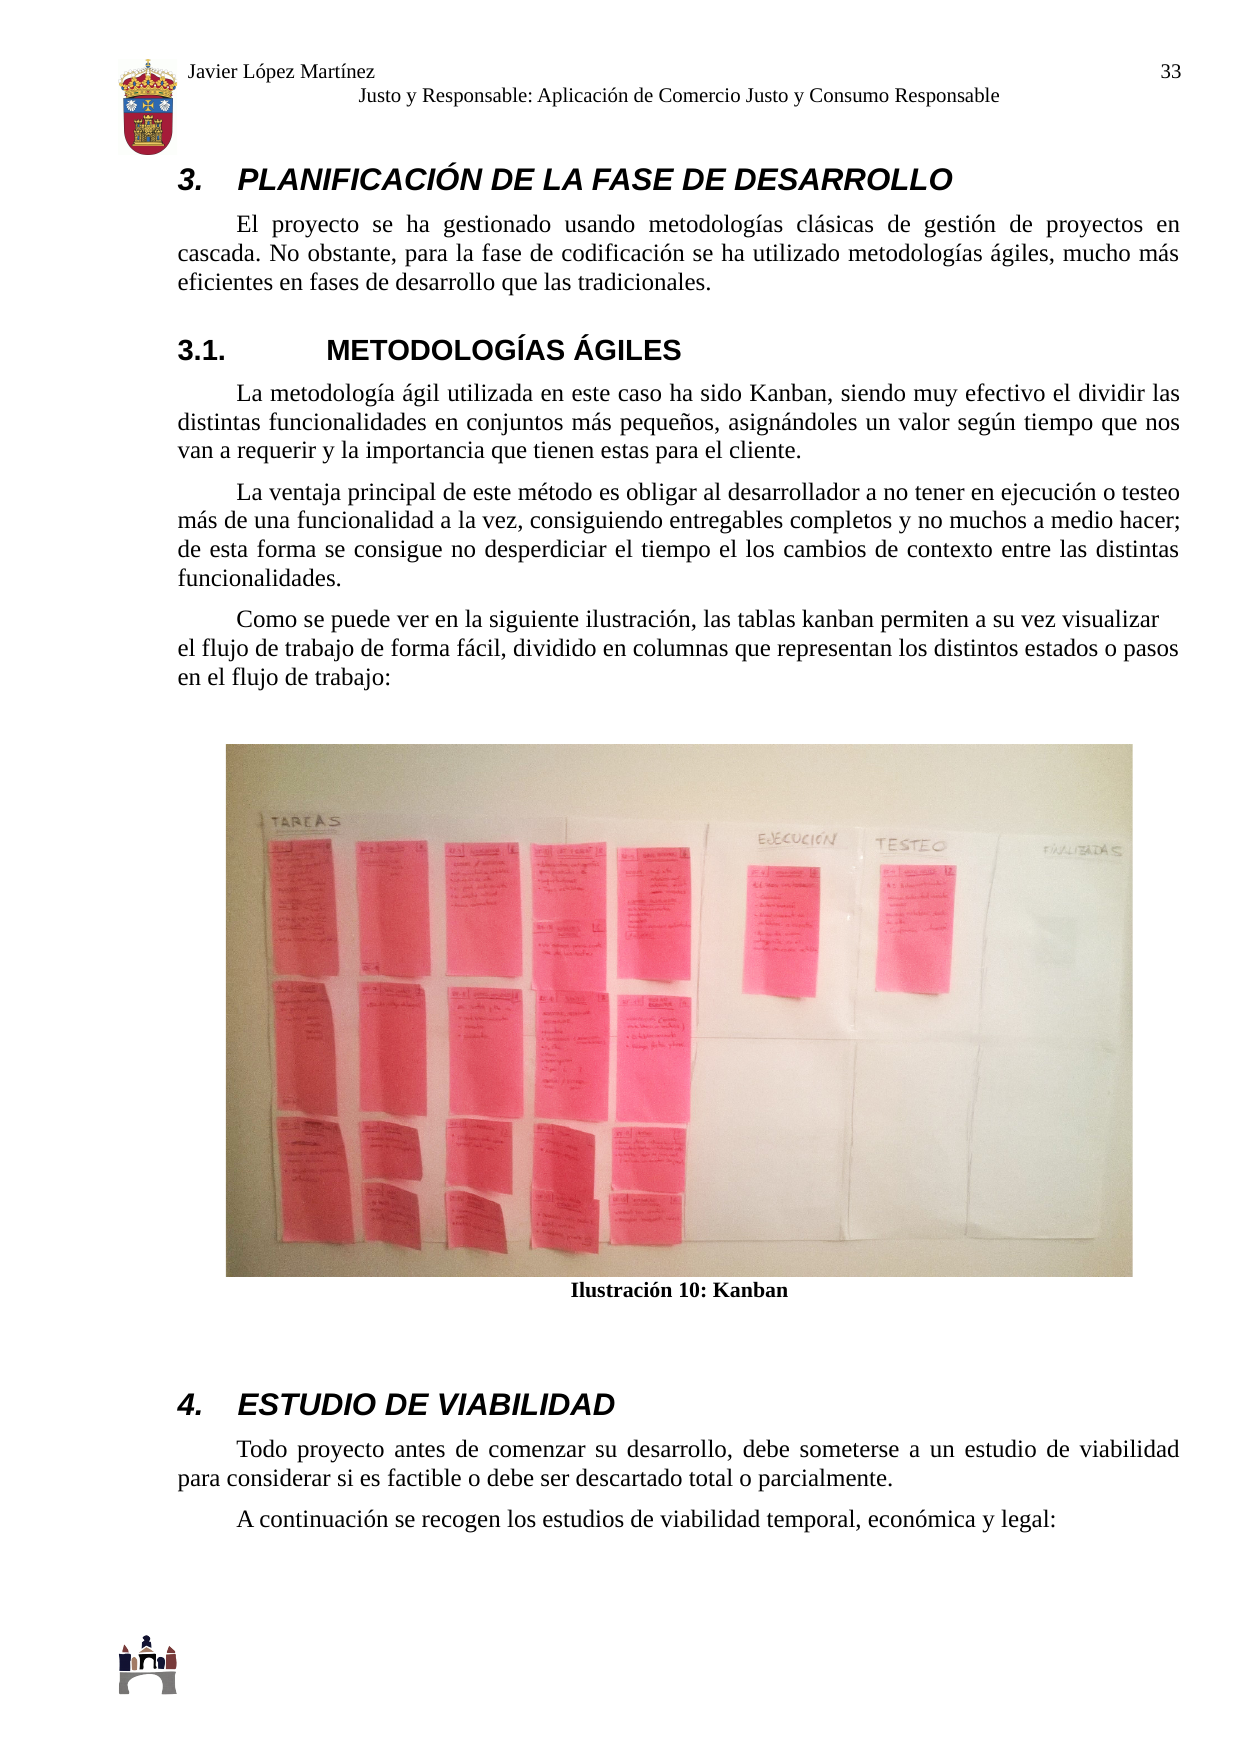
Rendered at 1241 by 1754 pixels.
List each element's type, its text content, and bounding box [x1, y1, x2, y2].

text Todo proyecto antes de comenzar su desarrollo, debe someterse a un estudio de viabilidad para considerar si es factible o debe ser descartado total o parcialmente. [177, 1434, 1181, 1492]
subtitle ESTUDIO DE VIABILIDAD [177, 1386, 1181, 1422]
text La metodología ágil utilizada en este caso ha sido Kanban, siendo muy efectivo el dividir las distintas funcionalidades en conjuntos más pequeños, asignándoles un valor según tiempo que nos van a requerir y la importancia que tienen estas para el cliente. [177, 378, 1181, 464]
text Como se puede ver en la siguiente ilustración, las tablas kanban permiten a su vez visualizar el flujo de trabajo de forma fácil, dividido en columnas que representan los distintos estados o pasos en el flujo de trabajo: [177, 604, 1181, 691]
subtitle METODOLOGÍAS ÁGILES [177, 333, 1181, 366]
picture [118, 1634, 178, 1695]
picture [118, 59, 178, 155]
text A continuación se recogen los estudios de viabilidad temporal, económica y legal: [177, 1504, 1181, 1533]
text La ventaja principal de este método es obligar al desarrollador a no tener en ejecución o testeo más de una funcionalidad a la vez, consiguiendo entregables completos y no muchos a medio hacer; de esta forma se consigue no desperdiciar el tiempo el los cambios de contexto entre las distintas funcionalidades. [177, 477, 1181, 592]
text El proyecto se ha gestionado usando metodologías clásicas de gestión de proyectos en cascada. No obstante, para la fase de codificación se ha utilizado metodologías ágiles, mucho más eficientes en fases de desarrollo que las tradicionales. [177, 209, 1181, 295]
text Ilustración 10: Kanban [226, 1277, 1133, 1302]
picture [225, 744, 1133, 1277]
subtitle PLANIFICACIÓN DE LA FASE DE DESARROLLO [177, 161, 1181, 197]
